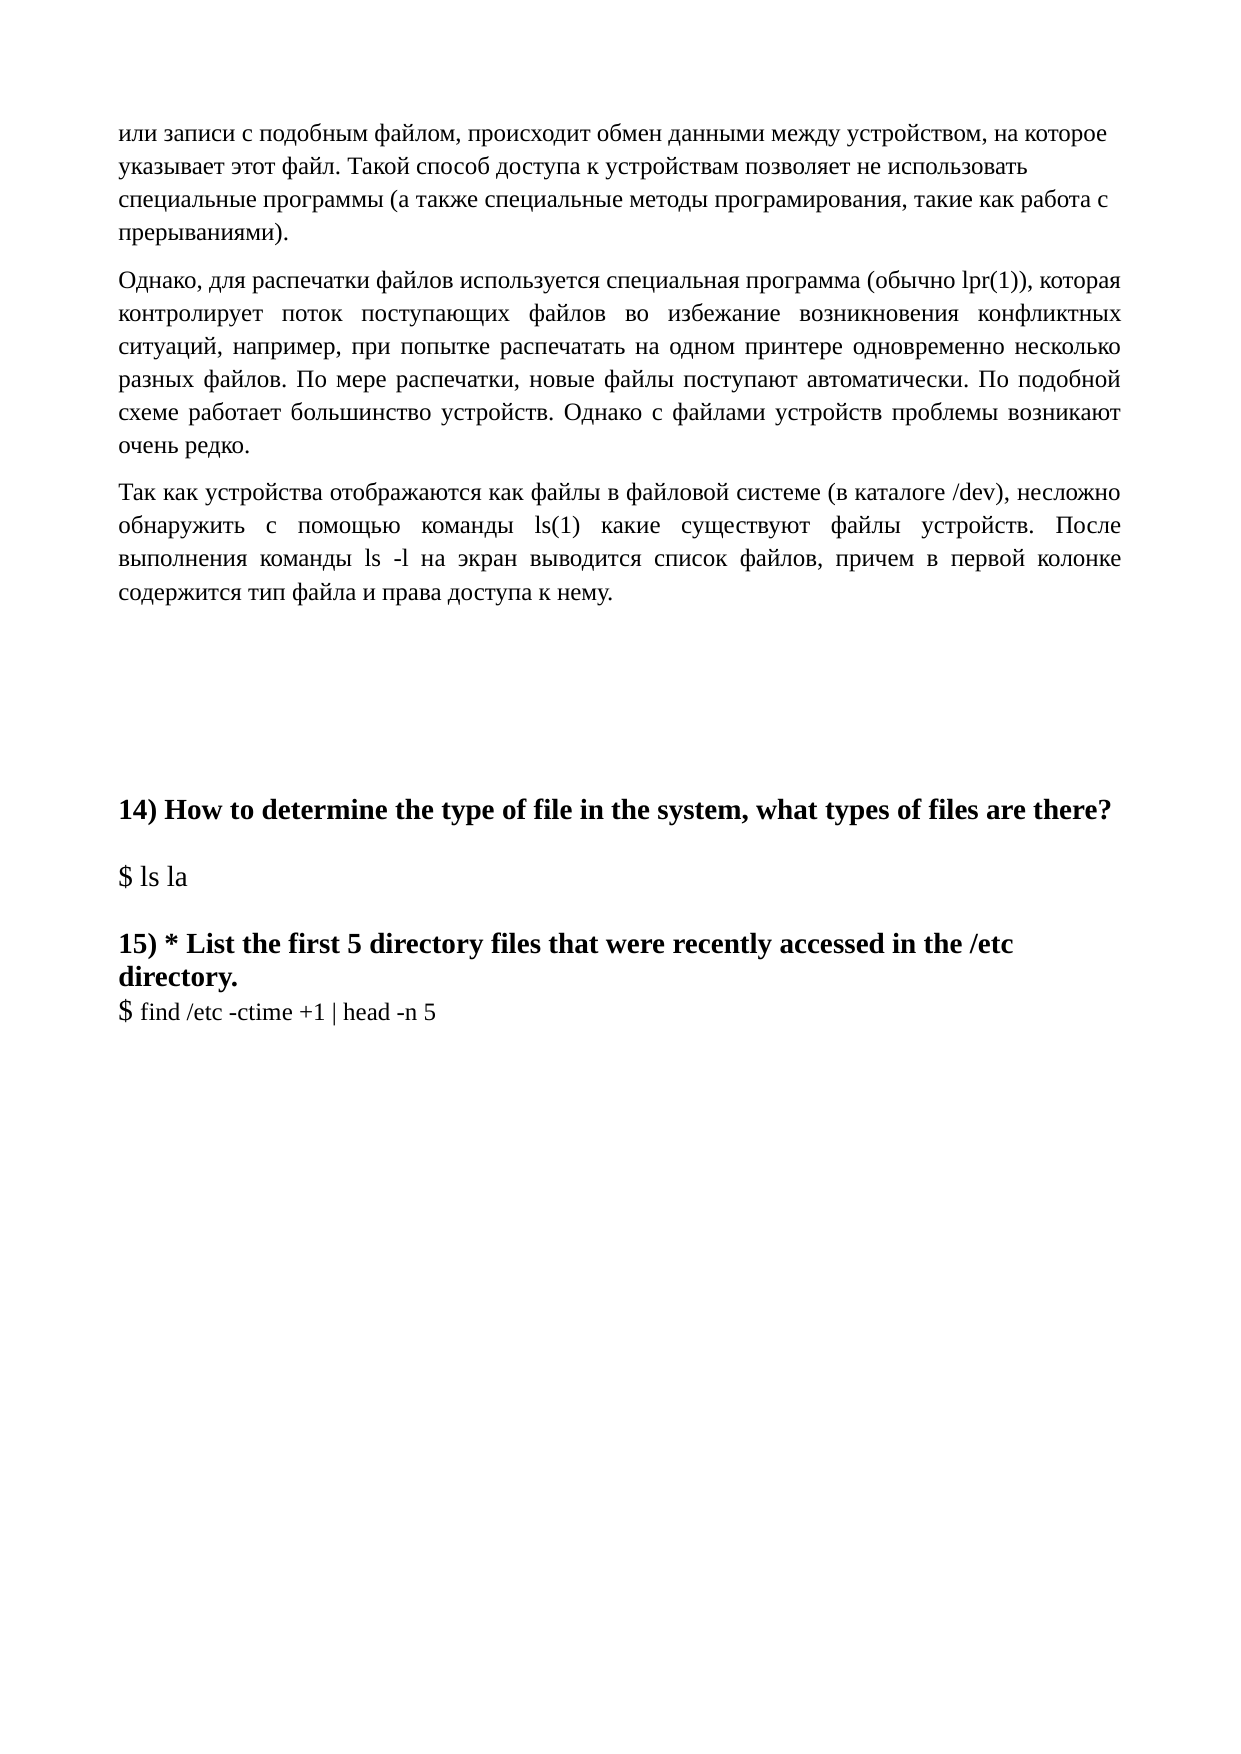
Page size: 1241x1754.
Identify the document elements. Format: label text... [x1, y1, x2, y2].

text 15) * List the first 5 directory files that were recently accessed in the /etc [118, 926, 1122, 959]
text $ ls la [118, 859, 1122, 892]
text $ find /etc -ctime +1 | head -n 5 [118, 993, 1122, 1027]
text или записи с подобным файлом, происходит обмен данными между устройством, на которое указывает этот файл. Такой способ доступа к устройствам позволяет не использовать специальные программы (а также специальные методы програмирования, такие как работа с прерываниями). [118, 118, 1122, 246]
text 14) How to determine the type of file in the system, what types of files are there? [118, 792, 1122, 825]
text Однако, для распечатки файлов используется специальная программа (обычно lpr(1)), которая контролирует поток поступающих файлов во избежание возникновения конфликтных ситуаций, например, при попытке распечатать на одном принтере одновpеменно несколько разных файлов. По мере распечатки, новые файлы поступают автоматически. По подобной схеме работает большинство устройств. Однако с файлами устройств проблемы возникают очень редко. [118, 265, 1122, 459]
text directory. [118, 959, 1122, 993]
text Так как устройства отображаются как файлы в файловой системе (в каталоге /dev), несложно обнаружить с помощью команды ls(1) какие существуют файлы устройств. После выполнения команды ls -l на экран выводится список файлов, причем в первой колонке содержится тип файла и права доступа к нему. [118, 477, 1122, 605]
